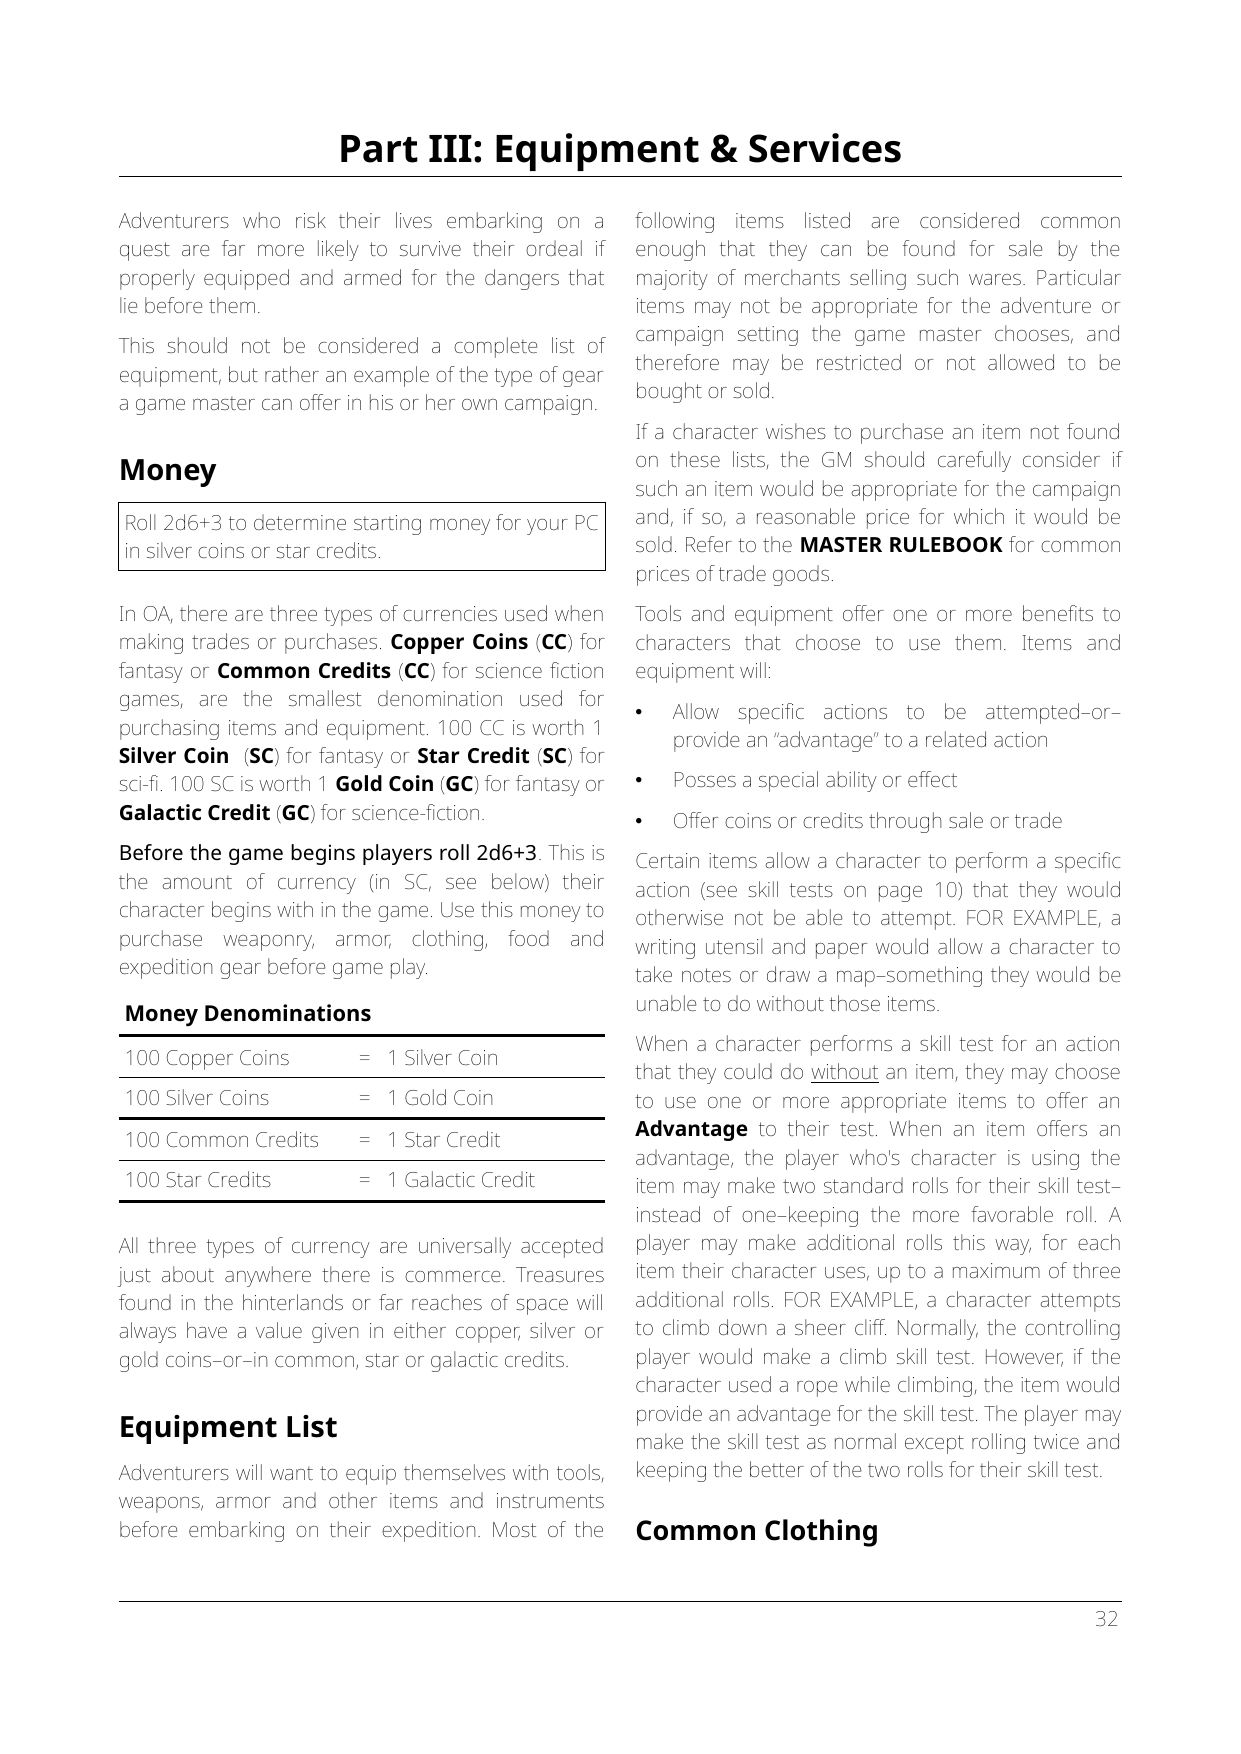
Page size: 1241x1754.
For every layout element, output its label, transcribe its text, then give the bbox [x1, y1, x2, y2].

text Before the game begins players roll 2d6+3. This is the amount of currency (in SC, see below) their character begins with in the game. Use this money to purchase weaponry, armor, clothing, food and expedition gear before game play. [118, 838, 605, 981]
table_cell = [353, 1037, 381, 1077]
text Tools and equipment offer one or more benefits to characters that choose to use them. Items and equipment will: [635, 599, 1122, 685]
table_header Money Denominations [119, 993, 604, 1034]
text When a character performs a skill test for an action that they could do without an item, they may choose to use one or more appropriate items to offer an Advantage to their test. When an item offers an advantage, the player who's character is using the item may make two standard rolls for their skill test–instead of one–keeping the more favorable roll. A player may make additional rolls this way, for each item their character uses, up to a maximum of three additional rolls. FOR EXAMPLE, a character attempts to climb down a sheer cliff. Normally, the controlling player would make a climb skill test. However, if the character used a rope while climbing, the item would provide an advantage for the skill test. The player may make the skill test as normal except rolling twice and keeping the better of the two rolls for their skill test. [635, 1029, 1122, 1484]
list Allow specific actions to be attempted–or–provide an “advantage” to a related action [635, 697, 1122, 754]
text If a character wishes to purchase an item not found on these lists, the GM should carefully consider if such an item would be appropriate for the campaign and, if so, a reasonable price for which it would be sold. Refer to the MASTER RULEBOOK for common prices of trade goods. [635, 417, 1122, 587]
text Common Clothing [635, 1511, 1122, 1548]
table_cell 1 Galactic Credit [381, 1161, 604, 1200]
table_cell = [353, 1120, 381, 1160]
table_header Roll 2d6+3 to determine starting money for your PC in silver coins or star credits. [119, 503, 605, 570]
text All three types of currency are universally accepted just about anywhere there is commerce. Treasures found in the hinterlands or far reaches of space will always have a value given in either copper, silver or gold coins–or–in common, star or galactic credits. [118, 1203, 605, 1373]
text This should not be considered a complete list of equipment, but rather an example of the type of gear a game master can offer in his or her own campaign. [118, 332, 605, 417]
text Certain items allow a character to perform a specific action (see skill tests on page 7) that they would otherwise not be able to attempt. FOR EXAMPLE, a writing utensil and paper would allow a character to take notes or draw a map–something they would be unable to do without those items. [635, 846, 1122, 1017]
list Posses a special ability or effect [635, 766, 1122, 794]
text Equipment List [118, 1407, 605, 1446]
text Adventurers who risk their lives embarking on a quest are far more likely to survive their ordeal if properly equipped and armed for the dangers that lie before them. [118, 206, 605, 319]
table_cell 1 Silver Coin [381, 1037, 604, 1077]
table_cell 100 Copper Coins [119, 1037, 353, 1077]
table_cell = [353, 1161, 381, 1200]
table_cell 1 Star Credit [381, 1120, 604, 1160]
table_cell 100 Star Credits [119, 1161, 353, 1200]
text Adventurers will want to equip themselves with tools, weapons, armor and other items and instruments before embarking on their expedition. Most of the [118, 1458, 605, 1543]
table_cell = [353, 1078, 381, 1117]
table_cell 1 Gold Coin [381, 1078, 604, 1117]
table_cell 100 Silver Coins [119, 1078, 353, 1117]
table_cell 100 Common Credits [119, 1120, 353, 1160]
list Offer coins or credits through sale or trade [635, 806, 1122, 834]
subtitle Money [118, 450, 605, 489]
text In OA, there are three types of currencies used when making trades or purchases. Copper Coins (CC) for fantasy or Common Credits (CC) for science fiction games, are the smallest denomination used for purchasing items and equipment. 100 CC is worth 1 Silver Coin (SC) for fantasy or Star Credit (SC) for sci-fi. 100 SC is worth 1 Gold Coin (GC) for fantasy or Galactic Credit (GC) for science-fiction. [118, 571, 605, 826]
text following items listed are considered common enough that they can be found for sale by the majority of merchants selling such wares. Particular items may not be appropriate for the adventure or campaign setting the game master chooses, and therefore may be restricted or not allowed to be bought or sold. [635, 206, 1122, 405]
